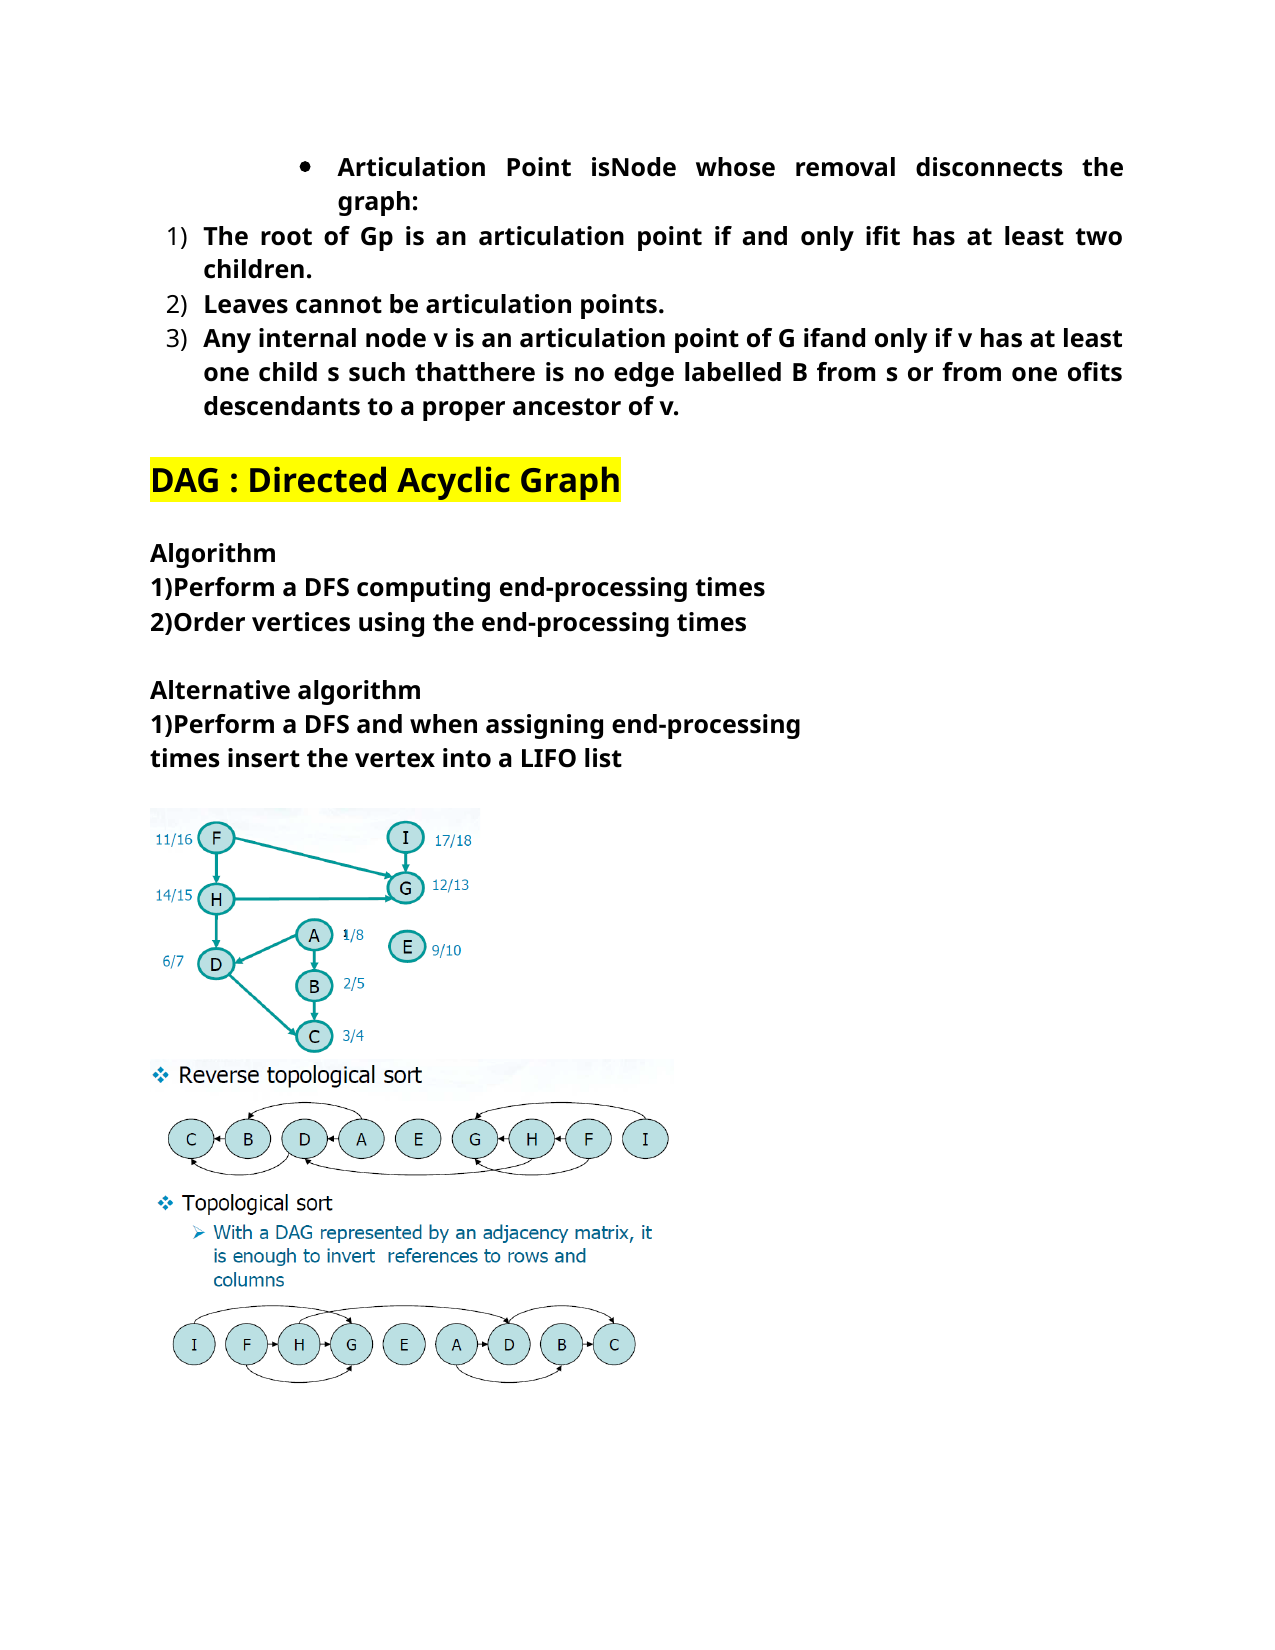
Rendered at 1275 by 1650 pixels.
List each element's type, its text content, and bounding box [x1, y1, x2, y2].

subtitle times insert the vertex into a LIFO list [150, 740, 1125, 774]
subtitle The root of Gp is an articulation point if and only ifit has at least two children. [166, 218, 1125, 286]
text 1)Perform a DFS computing end-processing times [150, 570, 1125, 604]
text 1)Perform a DFS and when assigning end-processing [150, 706, 1125, 740]
subtitle Any internal node v is an articulation point of G ifand only if v has at least one child s such thatthere is no edge labelled B from s or from one ofits descendants to a proper ancestor of v. [166, 320, 1125, 422]
text Algorithm [150, 536, 1125, 570]
subtitle Leaves cannot be articulation points. [166, 286, 1125, 320]
subtitle 2)Order vertices using the end-processing times [150, 604, 1125, 638]
subtitle DAG : Directed Acyclic Graph [150, 457, 1125, 502]
subtitle Articulation Point isNode whose removal disconnects the graph: [300, 150, 1125, 218]
text Alternative algorithm [150, 672, 1125, 706]
